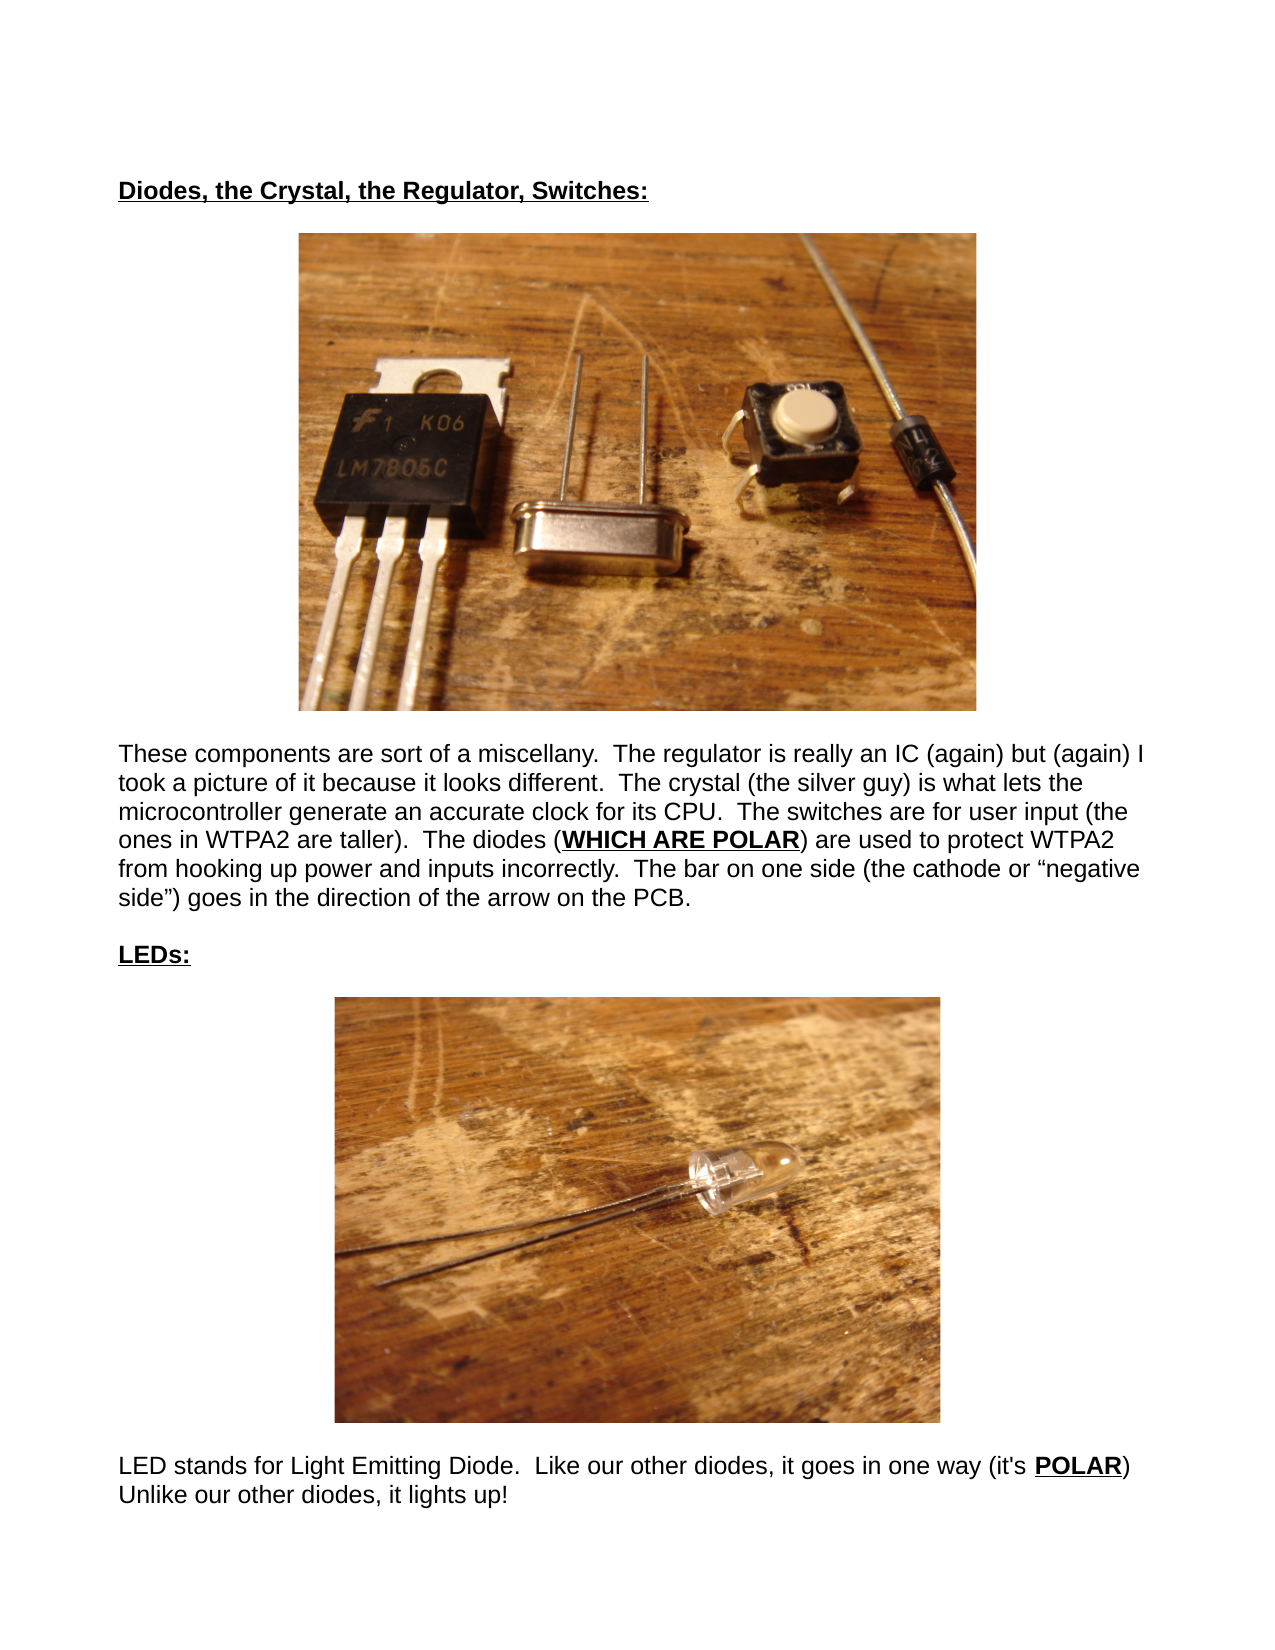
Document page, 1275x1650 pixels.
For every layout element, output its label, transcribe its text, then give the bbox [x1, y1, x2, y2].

text LEDs: [118, 940, 1157, 969]
picture [298, 233, 977, 711]
picture [334, 997, 941, 1423]
text Diodes, the Crystal, the Regulator, Switches: [118, 176, 1157, 204]
text LED stands for Light Emitting Diode. Like our other diodes, it goes in one way (it's POLAR) Unlike our other diodes, it lights up! [118, 1451, 1157, 1509]
text These components are sort of a miscellany. The regulator is really an IC (again) but (again) I took a picture of it because it looks different. The crystal (the silver guy) is what lets the microcontroller generate an accurate clock for its CPU. The switches are for user input (the ones in WTPA2 are taller). The diodes (WHICH ARE POLAR) are used to protect WTPA2 from hooking up power and inputs incorrectly. The bar on one side (the cathode or “negative side”) goes in the direction of the arrow on the PCB. [118, 739, 1157, 911]
